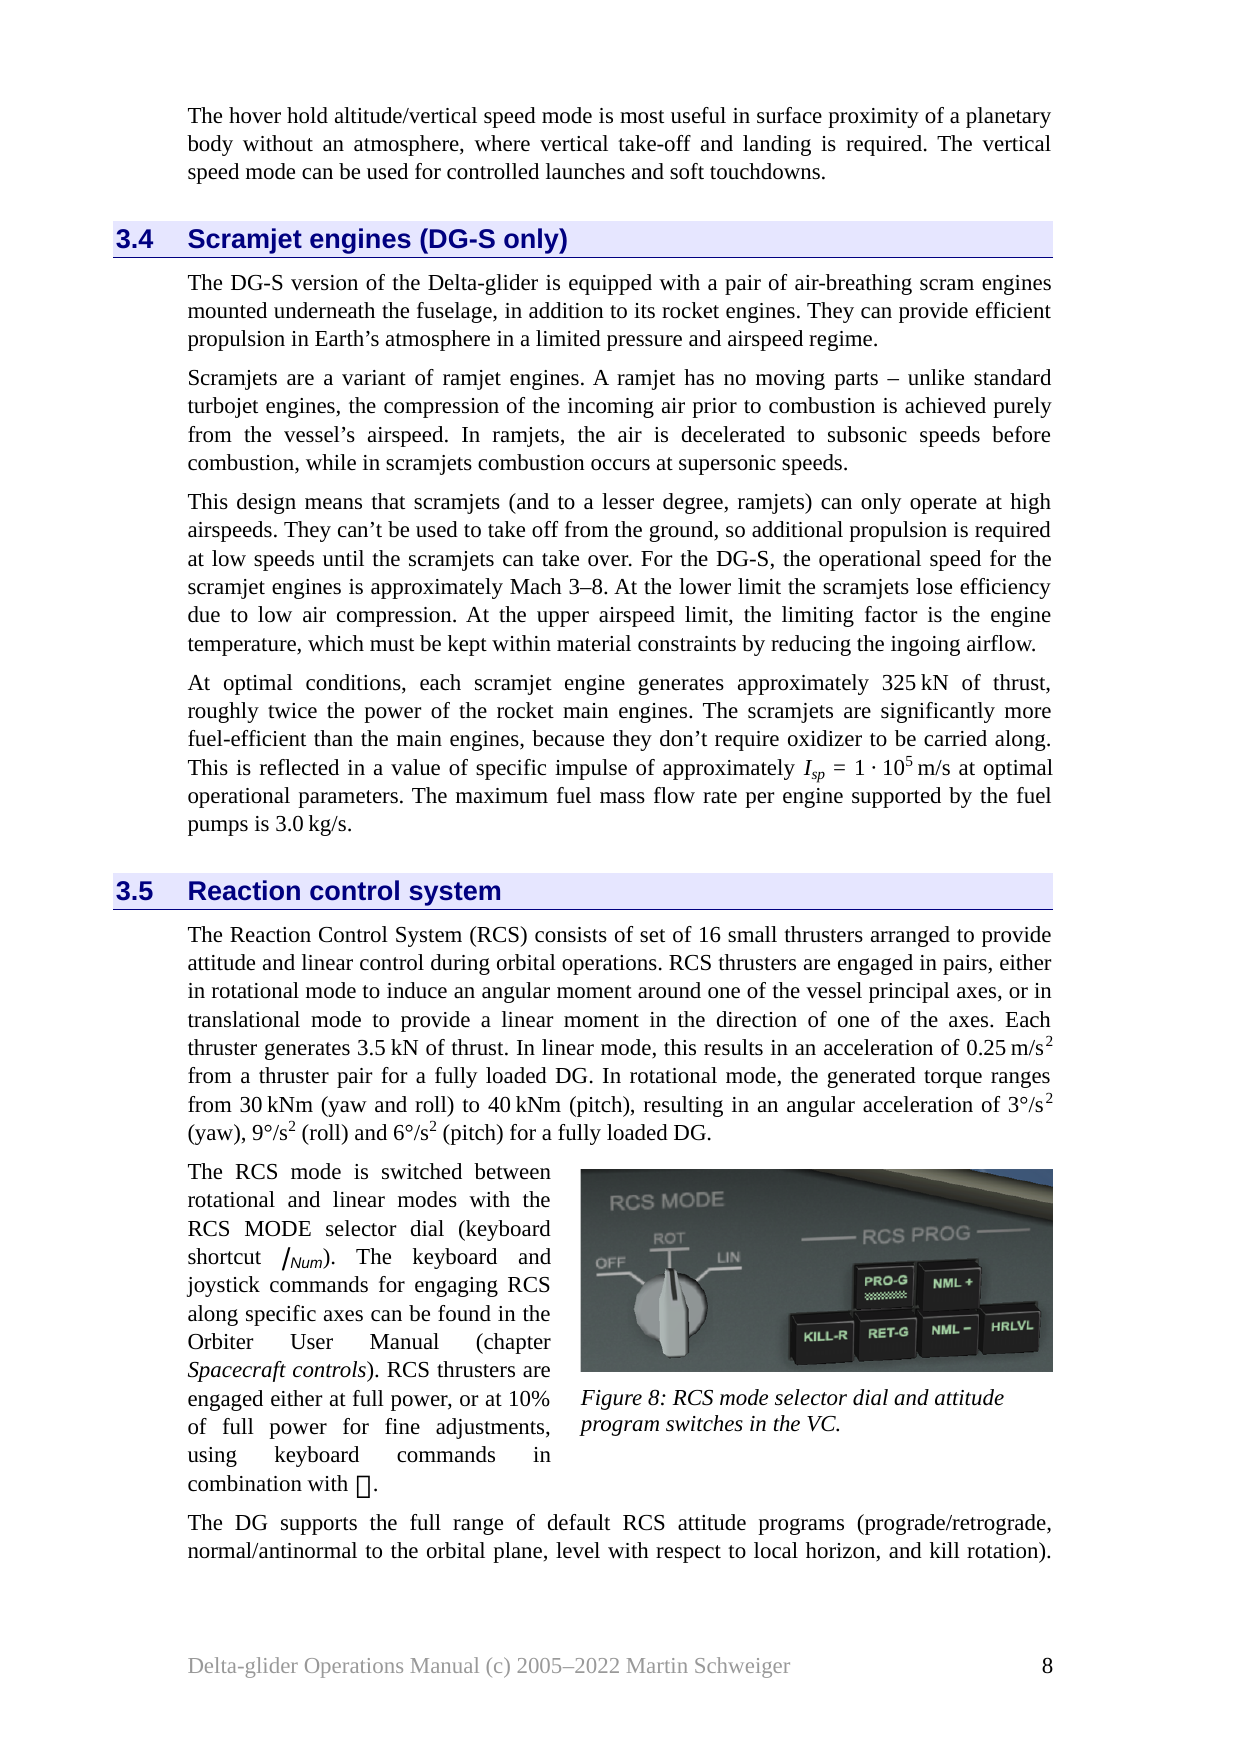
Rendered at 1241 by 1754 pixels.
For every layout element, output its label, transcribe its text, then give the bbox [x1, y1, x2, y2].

text The RCS mode is switched between rotational and linear modes with the RCS MODE selector dial (keyboard shortcut /Num). The keyboard and joystick commands for engaging RCS along specific axes can be found in the Orbiter User Manual (chapter Spacecraft controls). RCS thrusters are engaged either at full power, or at 10% of full power for fine adjustments, using keyboard commands in combination with . [187, 1157, 1053, 1497]
text Scramjets are a variant of ramjet engines. A ramjet has no moving parts – unlike standard turbojet engines, the compression of the incoming air prior to combustion is achieved purely from the vessel’s airspeed. In ramjets, the air is decelerated to subsonic speeds before combustion, while in scramjets combustion occurs at supersonic speeds. [187, 363, 1053, 476]
text The DG-S version of the Delta-glider is equipped with a pair of air-breathing scram engines mounted underneath the fuselage, in addition to its rocket engines. They can provide efficient propulsion in Earth’s atmosphere in a limited pressure and airspeed regime. [187, 267, 1053, 352]
text The DG supports the full range of default RCS attitude programs (prograde/retrograde, normal/antinormal to the orbital plane, level with respect to local horizon, and kill rotation). [187, 1507, 1053, 1564]
subtitle Reaction control system [113, 873, 1053, 909]
text The Reaction Control System (RCS) consists of set of 16 small thrusters arranged to provide attitude and linear control during orbital operations. RCS thrusters are engaged in pairs, either in rotational mode to induce an angular moment around one of the vessel principal axes, or in translational mode to provide a linear moment in the direction of one of the axes. Each thruster generates 3.5 kN of thrust. In linear mode, this results in an acceleration of 0.25 m/s2 from a thruster pair for a fully loaded DG. In rotational mode, the generated torque ranges from 30 kNm (yaw and roll) to 40 kNm (pitch), resulting in an angular acceleration of 3°/s2 (yaw), 9°/s2 (roll) and 6°/s2 (pitch) for a fully loaded DG. [187, 919, 1053, 1146]
text At optimal conditions, each scramjet engine generates approximately 325 kN of thrust, roughly twice the power of the rocket main engines. The scramjets are significantly more fuel-efficient than the main engines, because they don’t require oxidizer to be carried along. This is reflected in a value of specific impulse of approximately Isp = 1 · 105 m/s at optimal operational parameters. The maximum fuel mass flow rate per engine supported by the fuel pumps is 3.0 kg/s. [187, 668, 1053, 838]
text Figure 8: RCS mode selector dial and attitude program switches in the VC. [581, 1372, 1053, 1436]
subtitle Scramjet engines (DG-S only) [113, 221, 1053, 257]
text This design means that scramjets (and to a lesser degree, ramjets) can only operate at high airspeeds. They can’t be used to take off from the ground, so additional propulsion is required at low speeds until the scramjets can take over. For the DG-S, the operational speed for the scramjet engines is approximately Mach 3–8. At the lower limit the scramjets lose efficiency due to low air compression. At the upper airspeed limit, the limiting factor is the engine temperature, which must be kept within material constraints by reducing the ingoing airflow. [187, 487, 1053, 657]
picture [580, 1169, 1053, 1372]
text The hover hold altitude/vertical speed mode is most useful in surface proximity of a planetary body without an atmosphere, where vertical take-off and landing is required. The vertical speed mode can be used for controlled launches and soft touchdowns. [187, 100, 1053, 185]
